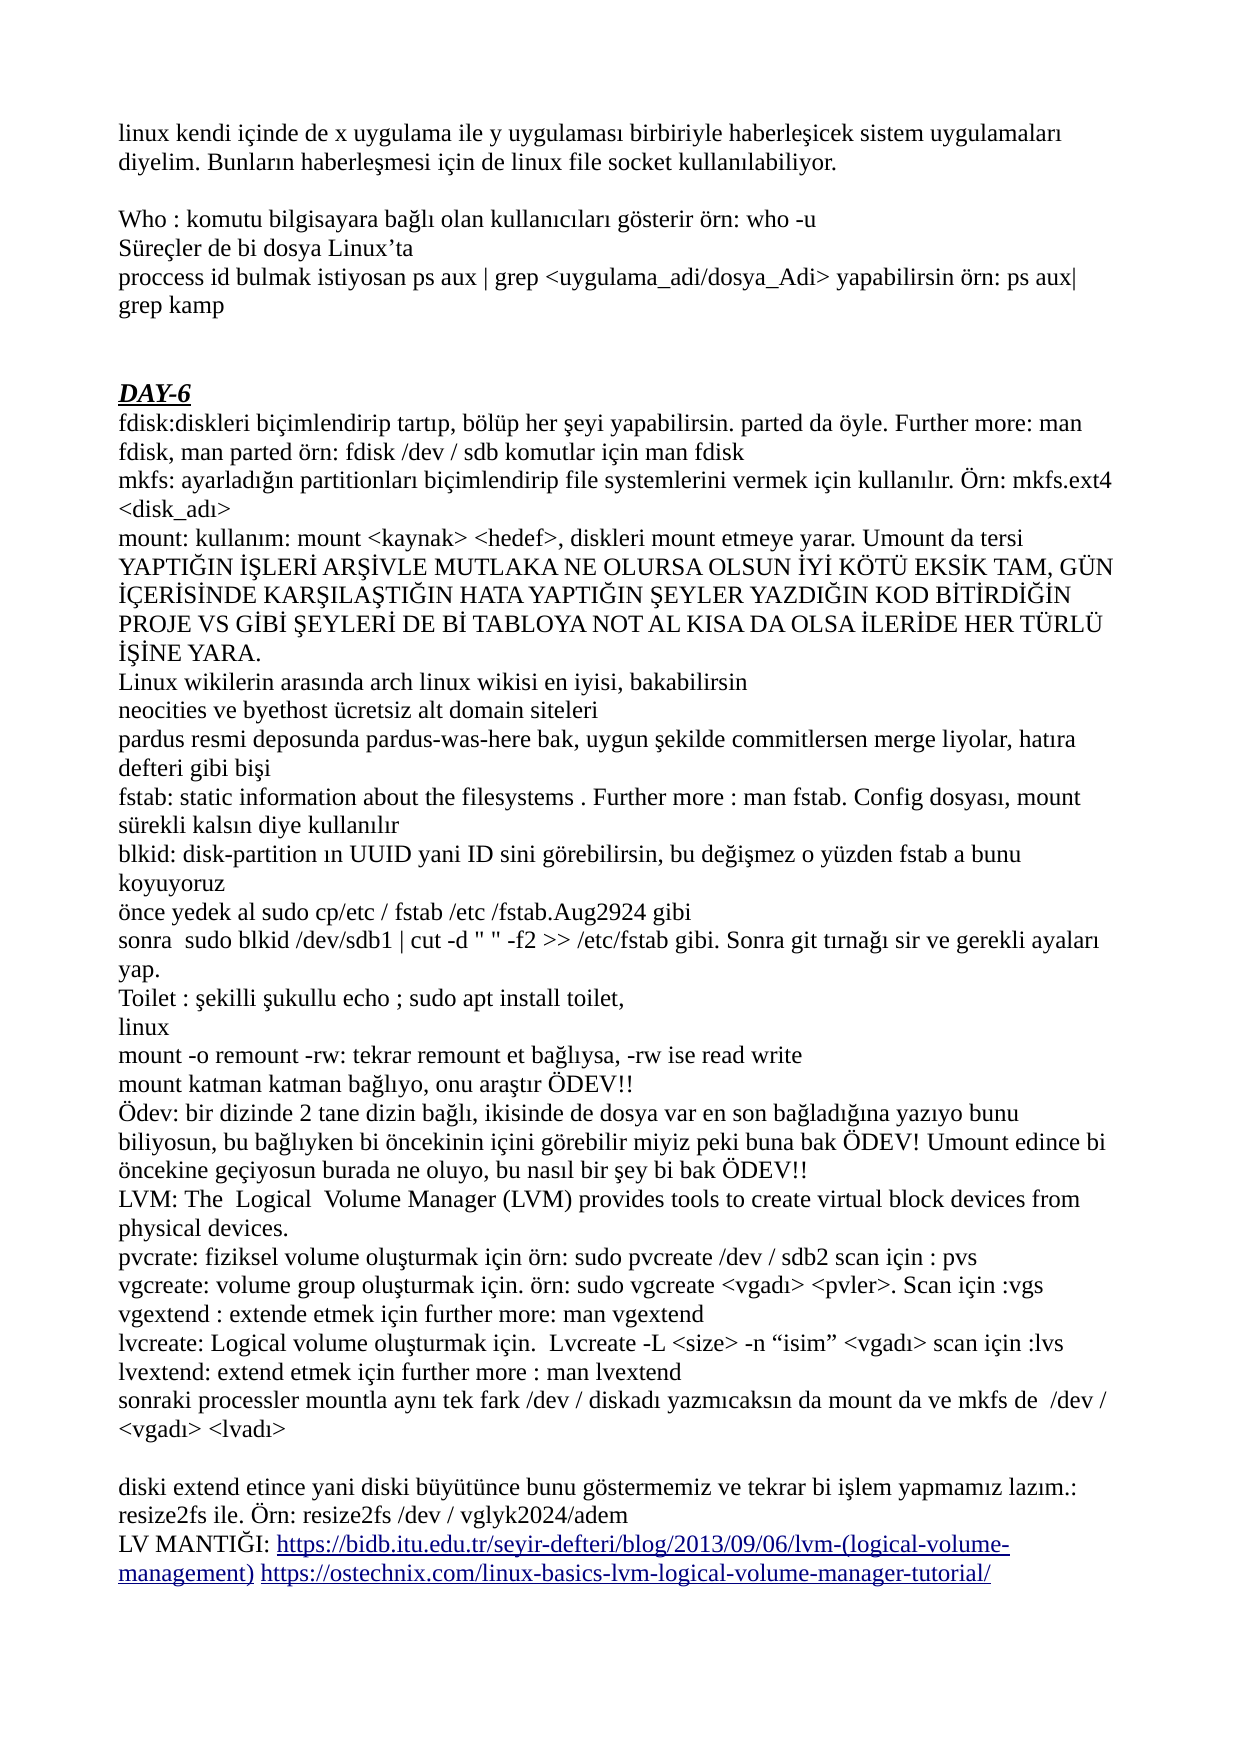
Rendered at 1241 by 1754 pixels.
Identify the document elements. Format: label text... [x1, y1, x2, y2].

text vgextend : extende etmek için further more: man vgextend [118, 1299, 1122, 1328]
text Süreçler de bi dosya Linux’ta [118, 233, 1122, 262]
text LVM: The Logical Volume Manager (LVM) provides tools to create virtual block devices from physical devices. [118, 1184, 1122, 1242]
text blkid: disk-partition ın UUID yani ID sini görebilirsin, bu değişmez o yüzden fstab a bunu koyuyoruz [118, 839, 1122, 897]
text pvcrate: fiziksel volume oluşturmak için örn: sudo pvcreate /dev / sdb2 scan için : pvs [118, 1242, 1122, 1271]
text sonra sudo blkid /dev/sdb1 | cut -d " " -f2 >> /etc/fstab gibi. Sonra git tırnağı sir ve gerekli ayaları yap. [118, 926, 1122, 983]
text vgcreate: volume group oluşturmak için. örn: sudo vgcreate <vgadı> <pvler>. Scan için :vgs [118, 1271, 1122, 1299]
text neocities ve byethost ücretsiz alt domain siteleri [118, 696, 1122, 724]
text lvextend: extend etmek için further more : man lvextend [118, 1357, 1122, 1386]
text mount: kullanım: mount <kaynak> <hedef>, diskleri mount etmeye yarar. Umount da tersi [118, 523, 1122, 552]
text Who : komutu bilgisayara bağlı olan kullanıcıları gösterir örn: who -u [118, 204, 1122, 233]
text lvcreate: Logical volume oluşturmak için. Lvcreate -L <size> -n “isim” <vgadı> scan için :lvs [118, 1328, 1122, 1357]
text mount katman katman bağlıyo, onu araştır ÖDEV!! [118, 1069, 1122, 1098]
text linux [118, 1012, 1122, 1041]
text mkfs: ayarladığın partitionları biçimlendirip file systemlerini vermek için kullanılır. Örn: mkfs.ext4 <disk_adı> [118, 466, 1122, 523]
text pardus resmi deposunda pardus-was-here bak, uygun şekilde commitlersen merge liyolar, hatıra defteri gibi bişi [118, 724, 1122, 782]
text Toilet : şekilli şukullu echo ; sudo apt install toilet, [118, 983, 1122, 1012]
text Ödev: bir dizinde 2 tane dizin bağlı, ikisinde de dosya var en son bağladığına yazıyo bunu biliyosun, bu bağlıyken bi öncekinin içini görebilir miyiz peki buna bak ÖDEV! Umount edince bi öncekine geçiyosun burada ne oluyo, bu nasıl bir şey bi bak ÖDEV!! [118, 1098, 1122, 1184]
text linux kendi içinde de x uygulama ile y uygulaması birbiriyle haberleşicek sistem uygulamaları diyelim. Bunların haberleşmesi için de linux file socket kullanılabiliyor. [118, 118, 1122, 176]
text diski extend etince yani diski büyütünce bunu göstermemiz ve tekrar bi işlem yapmamız lazım.: resize2fs ile. Örn: resize2fs /dev / vglyk2024/adem [118, 1472, 1122, 1529]
text mount -o remount -rw: tekrar remount et bağlıysa, -rw ise read write [118, 1041, 1122, 1069]
text proccess id bulmak istiyosan ps aux | grep <uygulama_adi/dosya_Adi> yapabilirsin örn: ps aux| grep kamp DAY-6 [118, 262, 1122, 408]
text fdisk:diskleri biçimlendirip tartıp, bölüp her şeyi yapabilirsin. parted da öyle. Further more: man fdisk, man parted örn: fdisk /dev / sdb komutlar için man fdisk [118, 408, 1122, 466]
text fstab: static information about the filesystems . Further more : man fstab. Config dosyası, mount sürekli kalsın diye kullanılır [118, 782, 1122, 839]
text Linux wikilerin arasında arch linux wikisi en iyisi, bakabilirsin [118, 667, 1122, 696]
text önce yedek al sudo cp/etc / fstab /etc /fstab.Aug2924 gibi [118, 897, 1122, 926]
text sonraki processler mountla aynı tek fark /dev / diskadı yazmıcaksın da mount da ve mkfs de /dev / <vgadı> <lvadı> [118, 1386, 1122, 1443]
text YAPTIĞIN İŞLERİ ARŞİVLE MUTLAKA NE OLURSA OLSUN İYİ KÖTÜ EKSİK TAM, GÜN İÇERİSİNDE KARŞILAŞTIĞIN HATA YAPTIĞIN ŞEYLER YAZDIĞIN KOD BİTİRDİĞİN PROJE VS GİBİ ŞEYLERİ DE Bİ TABLOYA NOT AL KISA DA OLSA İLERİDE HER TÜRLÜ İŞİNE YARA. [118, 552, 1122, 667]
text LV MANTIĞI: https://bidb.itu.edu.tr/seyir-defteri/blog/2013/09/06/lvm-(logical-volume-management) https://ostechnix.com/linux-basics-lvm-logical-volume-manager-tutorial/ [118, 1529, 1122, 1587]
